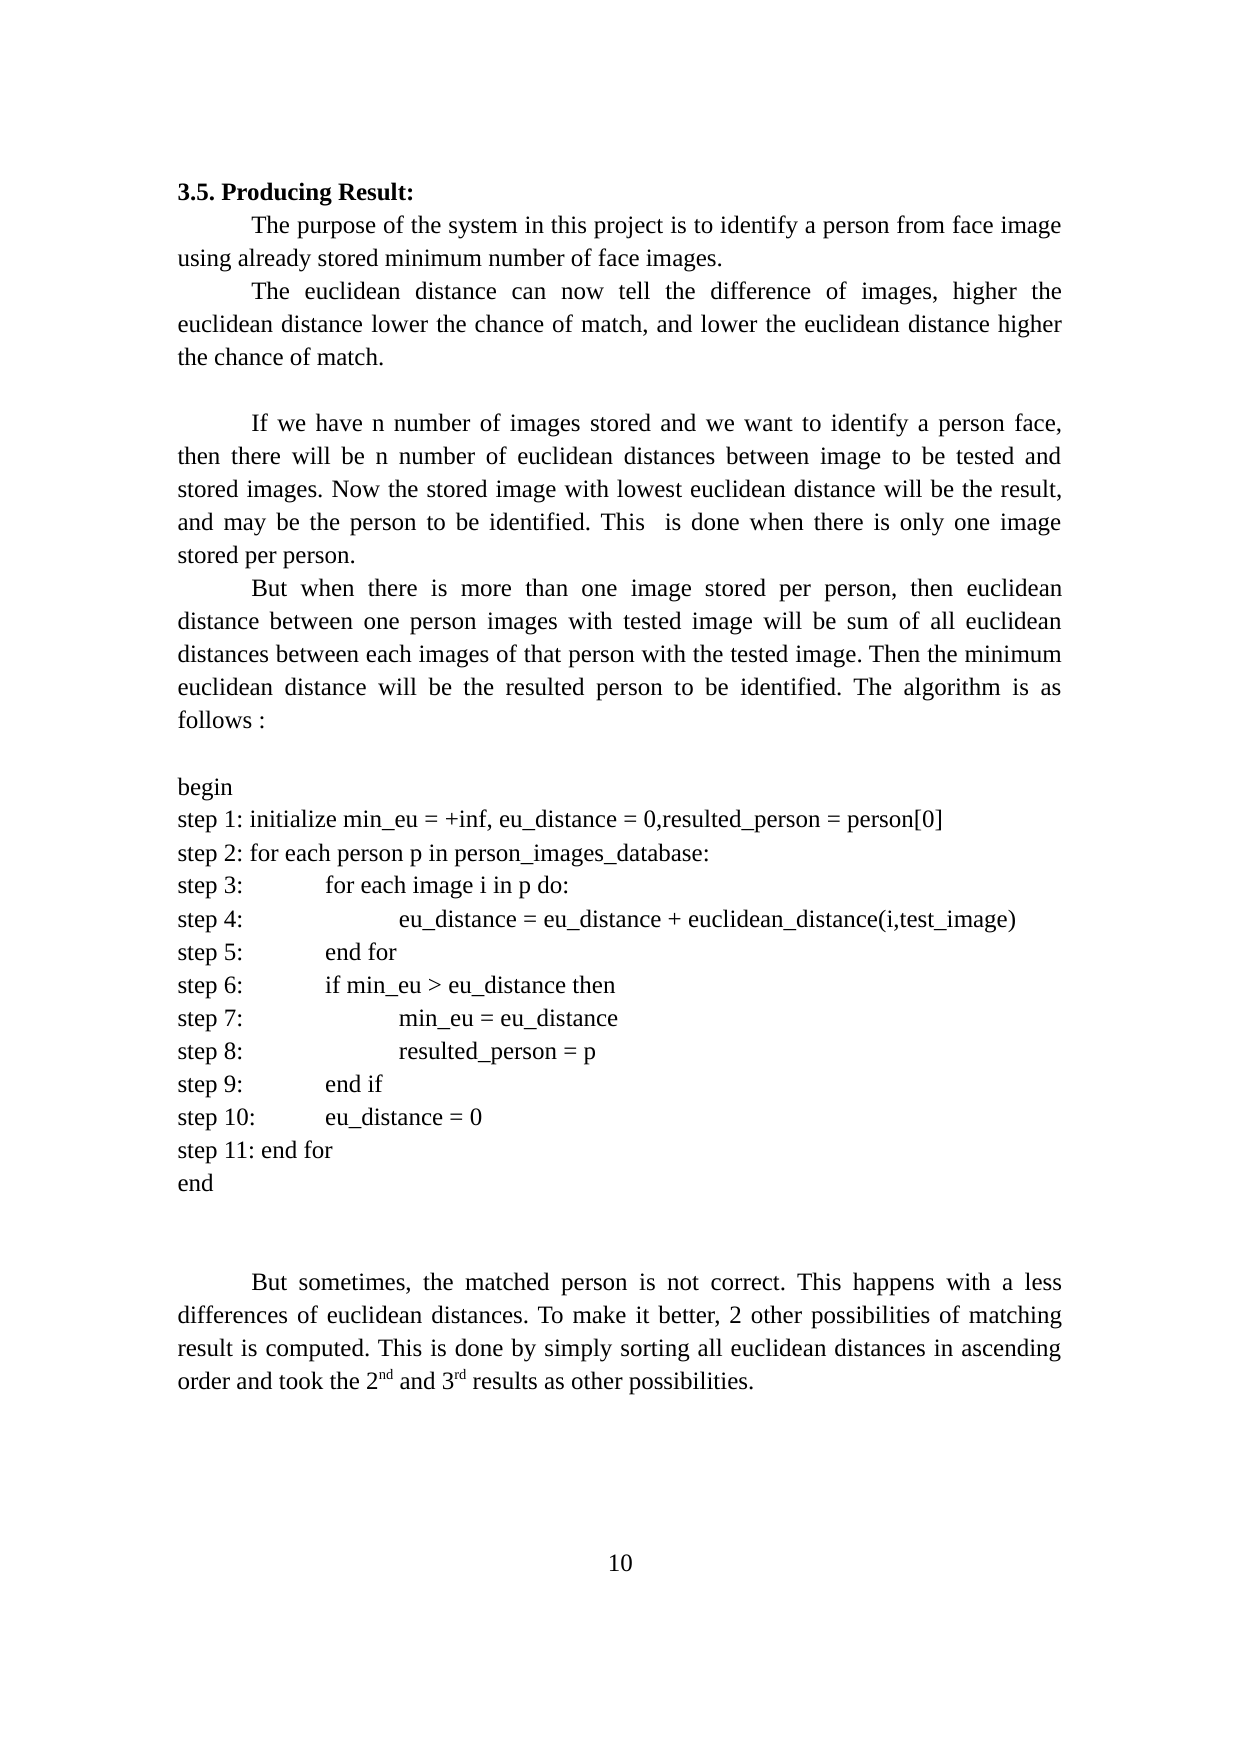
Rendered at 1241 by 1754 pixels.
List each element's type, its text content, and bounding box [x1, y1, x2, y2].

text step 10: eu_distance = 0 [177, 1102, 1063, 1131]
text step 1: initialize min_eu = +inf, eu_distance = 0,resulted_person = person[0] [177, 804, 1063, 833]
text step 4: eu_distance = eu_distance + euclidean_distance(i,test_image) [177, 904, 1063, 932]
text But when there is more than one image stored per person, then euclidean distance between one person images with tested image will be sum of all euclidean distances between each images of that person with the tested image. Then the minimum euclidean distance will be the resulted person to be identified. The algorithm is as follows : [177, 573, 1063, 734]
text begin [177, 772, 1063, 800]
text step 7: min_eu = eu_distance [177, 1003, 1063, 1031]
text step 2: for each person p in person_images_database: [177, 838, 1063, 866]
text step 8: resulted_person = p [177, 1036, 1063, 1064]
text end [177, 1168, 1063, 1197]
text step 6: if min_eu > eu_distance then [177, 970, 1063, 998]
text step 3: for each image i in p do: [177, 871, 1063, 899]
text If we have n number of images stored and we want to identify a person face, then there will be n number of euclidean distances between image to be tested and stored images. Now the stored image with lowest euclidean distance will be the result, and may be the person to be identified. This is done when there is only one image stored per person. [177, 408, 1063, 569]
text step 11: end for [177, 1135, 1063, 1163]
text step 5: end for [177, 937, 1063, 965]
text step 9: end if [177, 1069, 1063, 1097]
text 3.5. Producing Result: [177, 177, 1063, 206]
text The euclidean distance can now tell the difference of images, higher the euclidean distance lower the chance of match, and lower the euclidean distance higher the chance of match. [177, 276, 1063, 371]
text The purpose of the system in this project is to identify a person from face image using already stored minimum number of face images. [177, 210, 1063, 272]
text But sometimes, the matched person is not correct. This happens with a less differences of euclidean distances. To make it better, 2 other possibilities of matching result is computed. This is done by simply sorting all euclidean distances in ascending order and took the 2nd and 3rd results as other possibilities. [177, 1267, 1063, 1395]
